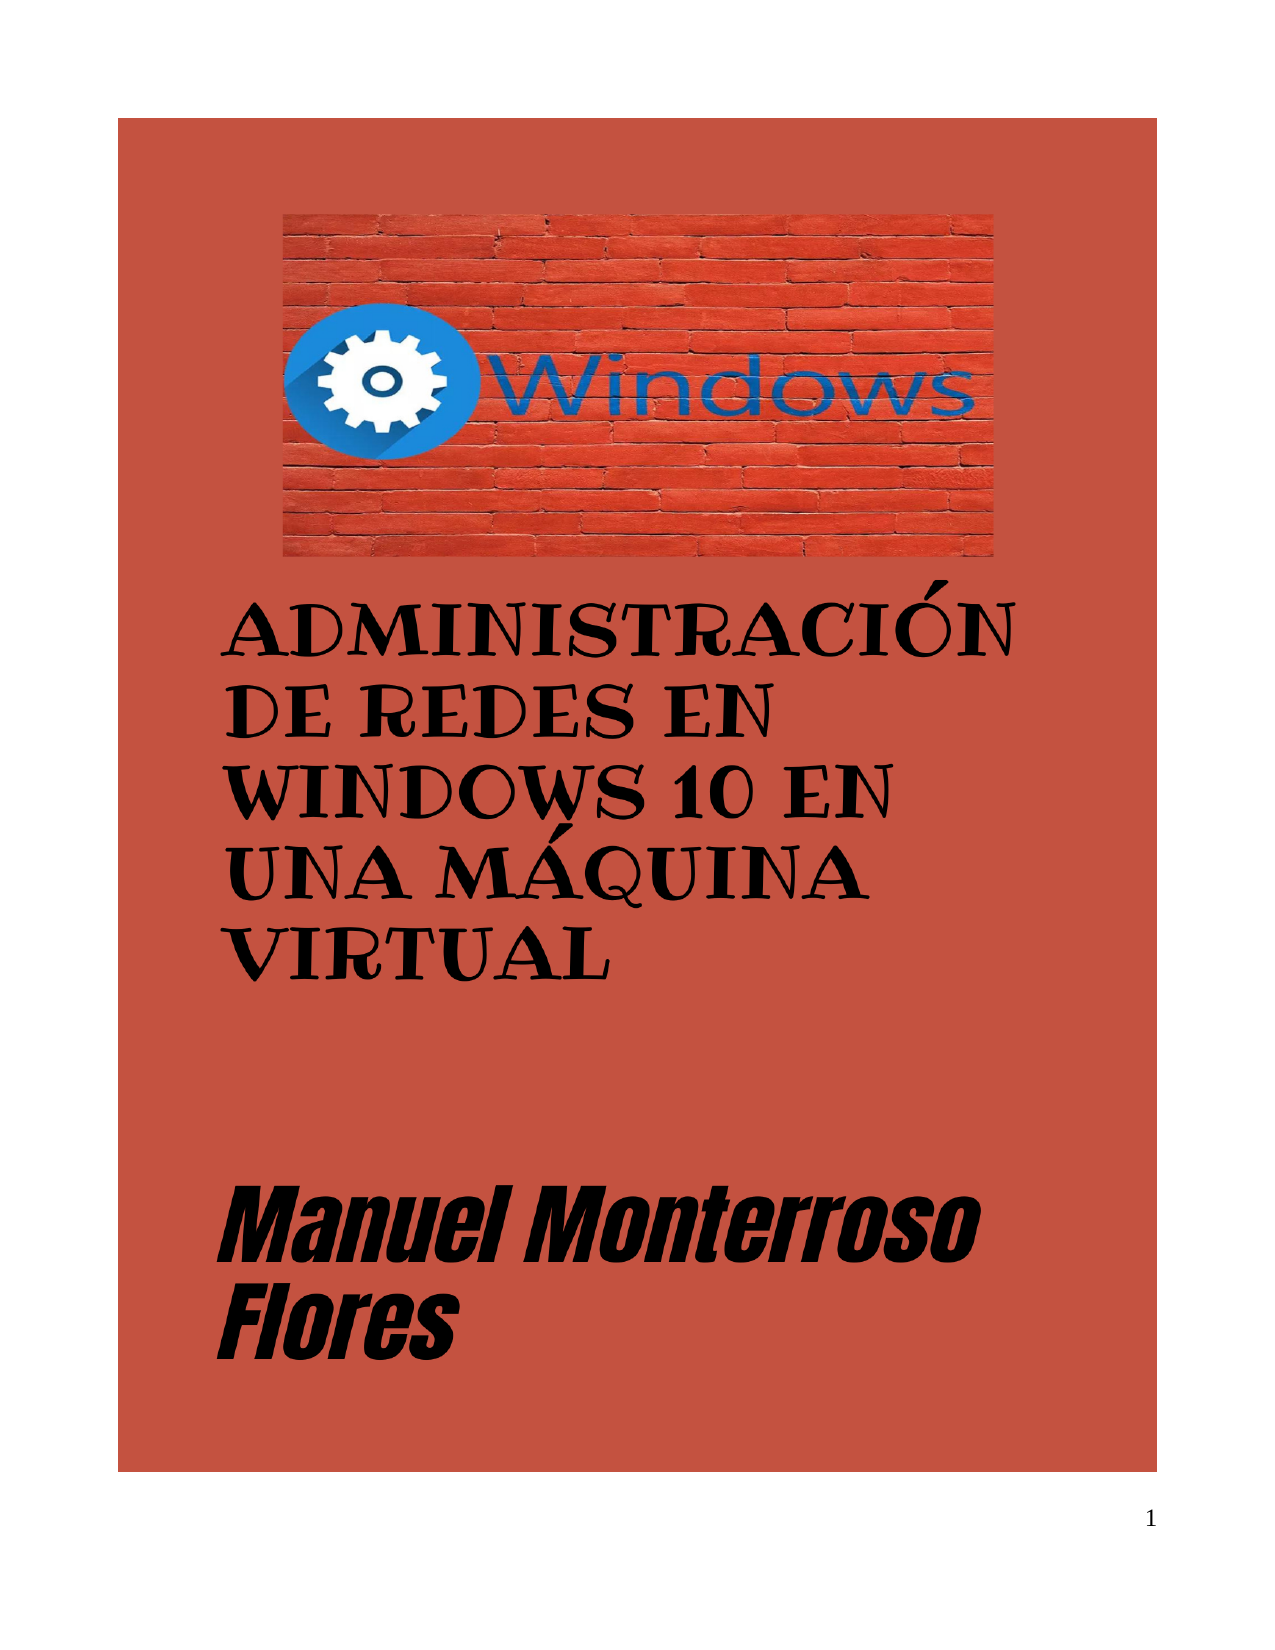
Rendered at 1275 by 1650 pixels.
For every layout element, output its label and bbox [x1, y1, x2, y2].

picture [118, 118, 1157, 1472]
